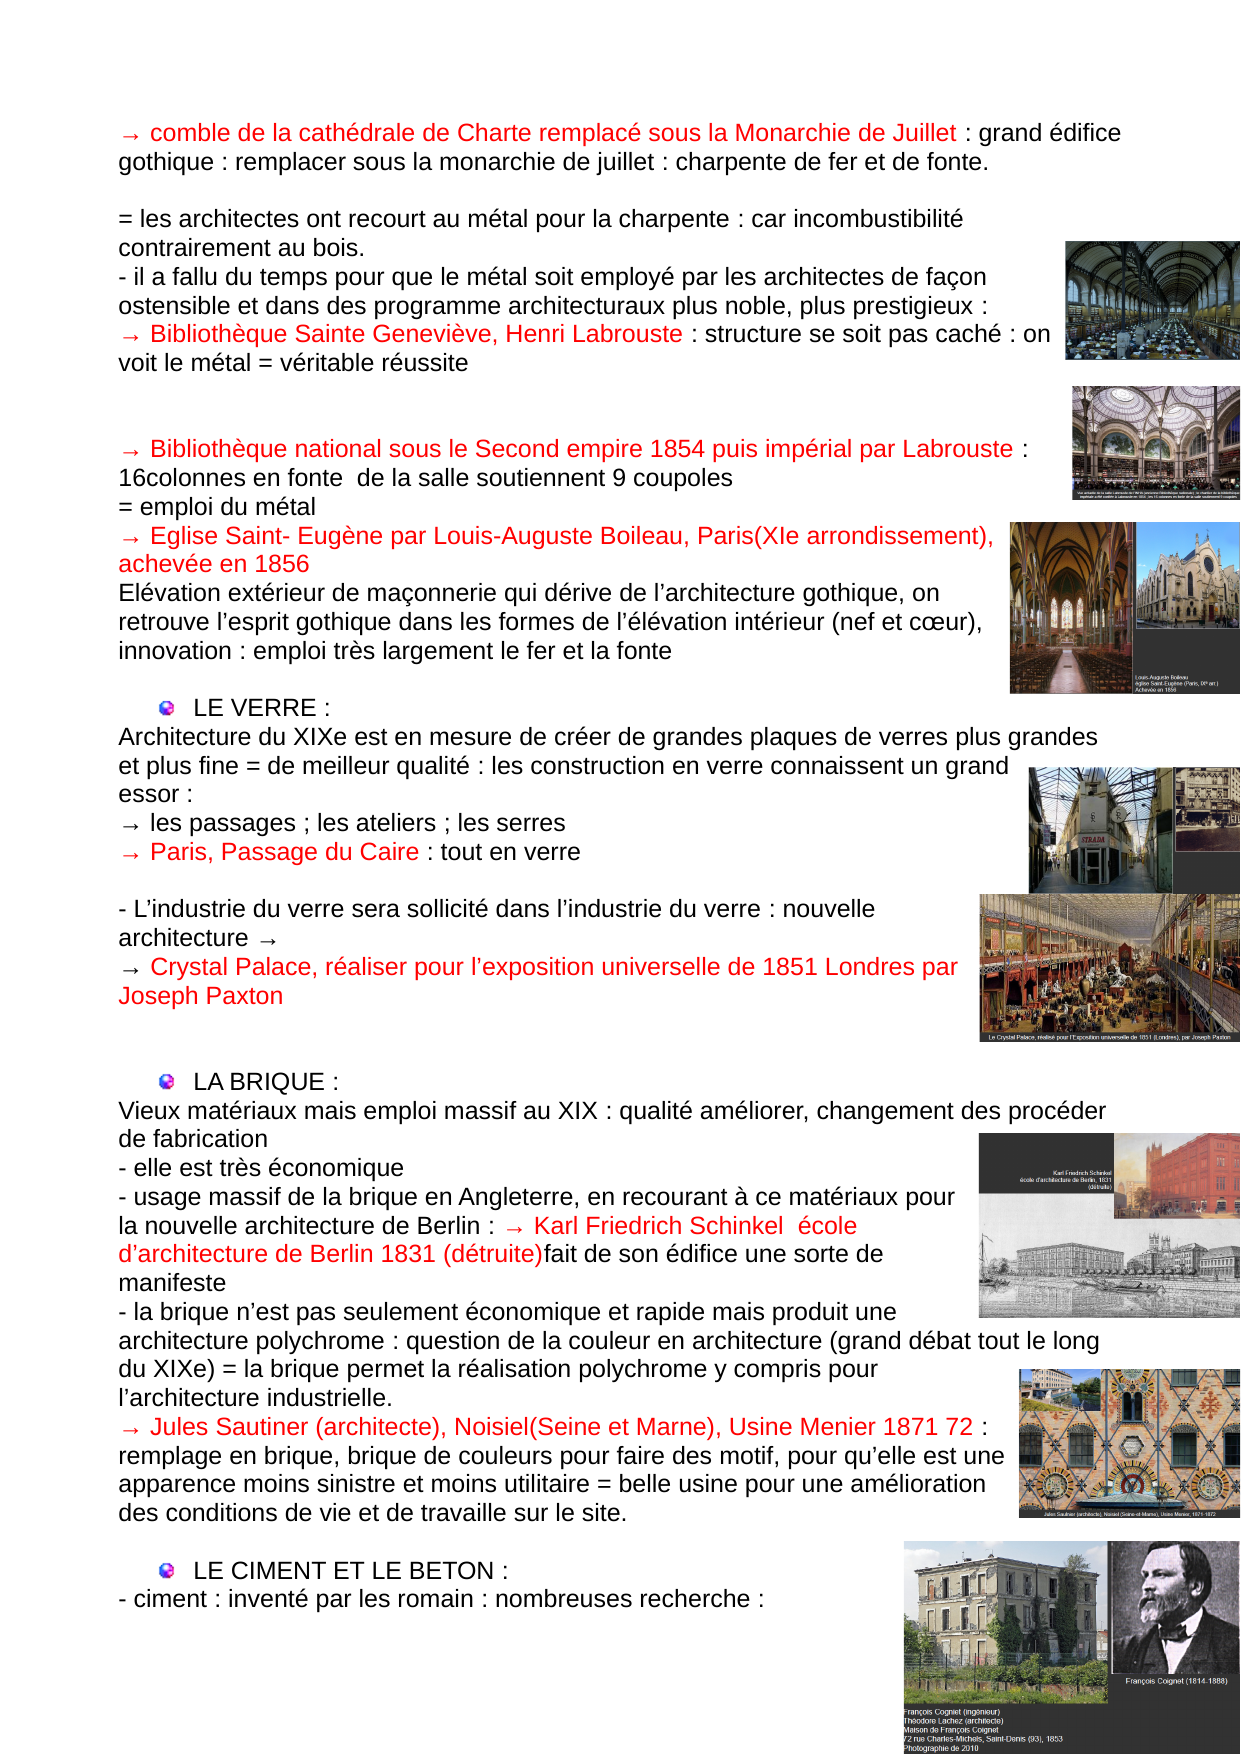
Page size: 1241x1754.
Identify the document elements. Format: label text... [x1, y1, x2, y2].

text - elle est très économique [118, 1153, 978, 1182]
text → comble de la cathédrale de Charte remplacé sous la Monarchie de Juillet : grand édifice gothique : remplacer sous la monarchie de juillet : charpente de fer et de fonte. [118, 118, 1122, 176]
text → Jules Sautiner (architecte), Noisiel(Seine et Marne), Usine Menier 1871 72 : remplage en brique, brique de couleurs pour faire des motif, pour qu’elle est une apparence moins sinistre et moins utilitaire = belle usine pour une amélioration des conditions de vie et de travaille sur le site. [118, 1412, 1122, 1527]
list LA BRIQUE : [156, 1067, 1122, 1096]
picture [903, 1541, 1240, 1754]
text → Eglise Saint- Eugène par Louis-Auguste Boileau, Paris(XIe arrondissement), achevée en 1856 [118, 521, 1122, 578]
picture [979, 767, 1240, 1042]
text - il a fallu du temps pour que le métal soit employé par les architectes de façon ostensible et dans des programme architecturaux plus noble, plus prestigieux : [118, 262, 1065, 319]
text - usage massif de la brique en Angleterre, en recourant à ce matériaux pour la nouvelle architecture de Berlin : → Karl Friedrich Schinkel école d’architecture de Berlin 1831 (détruite)fait de son édifice une sorte de manifeste [118, 1182, 978, 1297]
text → les passages ; les ateliers ; les serres [118, 808, 1028, 837]
picture [1009, 522, 1240, 694]
picture [156, 1071, 176, 1091]
text → Bibliothèque Sainte Geneviève, Henri Labrouste : structure se soit pas caché : on voit le métal = véritable réussite [118, 319, 1122, 377]
picture [1065, 241, 1240, 360]
text → Paris, Passage du Caire : tout en verre [118, 837, 1028, 866]
text → Crystal Palace, réaliser pour l’exposition universelle de 1851 Londres par Joseph Paxton [118, 952, 979, 1009]
text Architecture du XIXe est en mesure de créer de grandes plaques de verres plus grandes et plus fine = de meilleur qualité : les construction en verre connaissent un grand essor : [118, 722, 1122, 808]
text → Bibliothèque national sous le Second empire 1854 puis impérial par Labrouste : 16colonnes en fonte de la salle soutiennent 9 coupoles [118, 434, 1072, 492]
picture [156, 1560, 176, 1580]
text = les architectes ont recourt au métal pour la charpente : car incombustibilité contrairement au bois. [118, 204, 1122, 262]
text - ciment : inventé par les romain : nombreuses recherche : [118, 1584, 903, 1613]
text - la brique n’est pas seulement économique et rapide mais produit une architecture polychrome : question de la couleur en architecture (grand débat tout le long du XIXe) = la brique permet la réalisation polychrome y compris pour l’architecture industrielle. [118, 1297, 1122, 1412]
picture [978, 1133, 1240, 1318]
picture [1018, 1369, 1241, 1518]
text = emploi du métal [118, 492, 1122, 521]
picture [156, 698, 176, 717]
text - L’industrie du verre sera sollicité dans l’industrie du verre : nouvelle architecture → [118, 894, 979, 952]
list LE VERRE : [156, 693, 1122, 722]
text Vieux matériaux mais emploi massif au XIX : qualité améliorer, changement des procéder de fabrication [118, 1096, 1122, 1153]
text Elévation extérieur de maçonnerie qui dérive de l’architecture gothique, on retrouve l’esprit gothique dans les formes de l’élévation intérieur (nef et cœur), innovation : emploi très largement le fer et la fonte [118, 578, 1009, 664]
picture [1072, 386, 1241, 500]
list LE CIMENT ET LE BETON : [156, 1556, 903, 1584]
